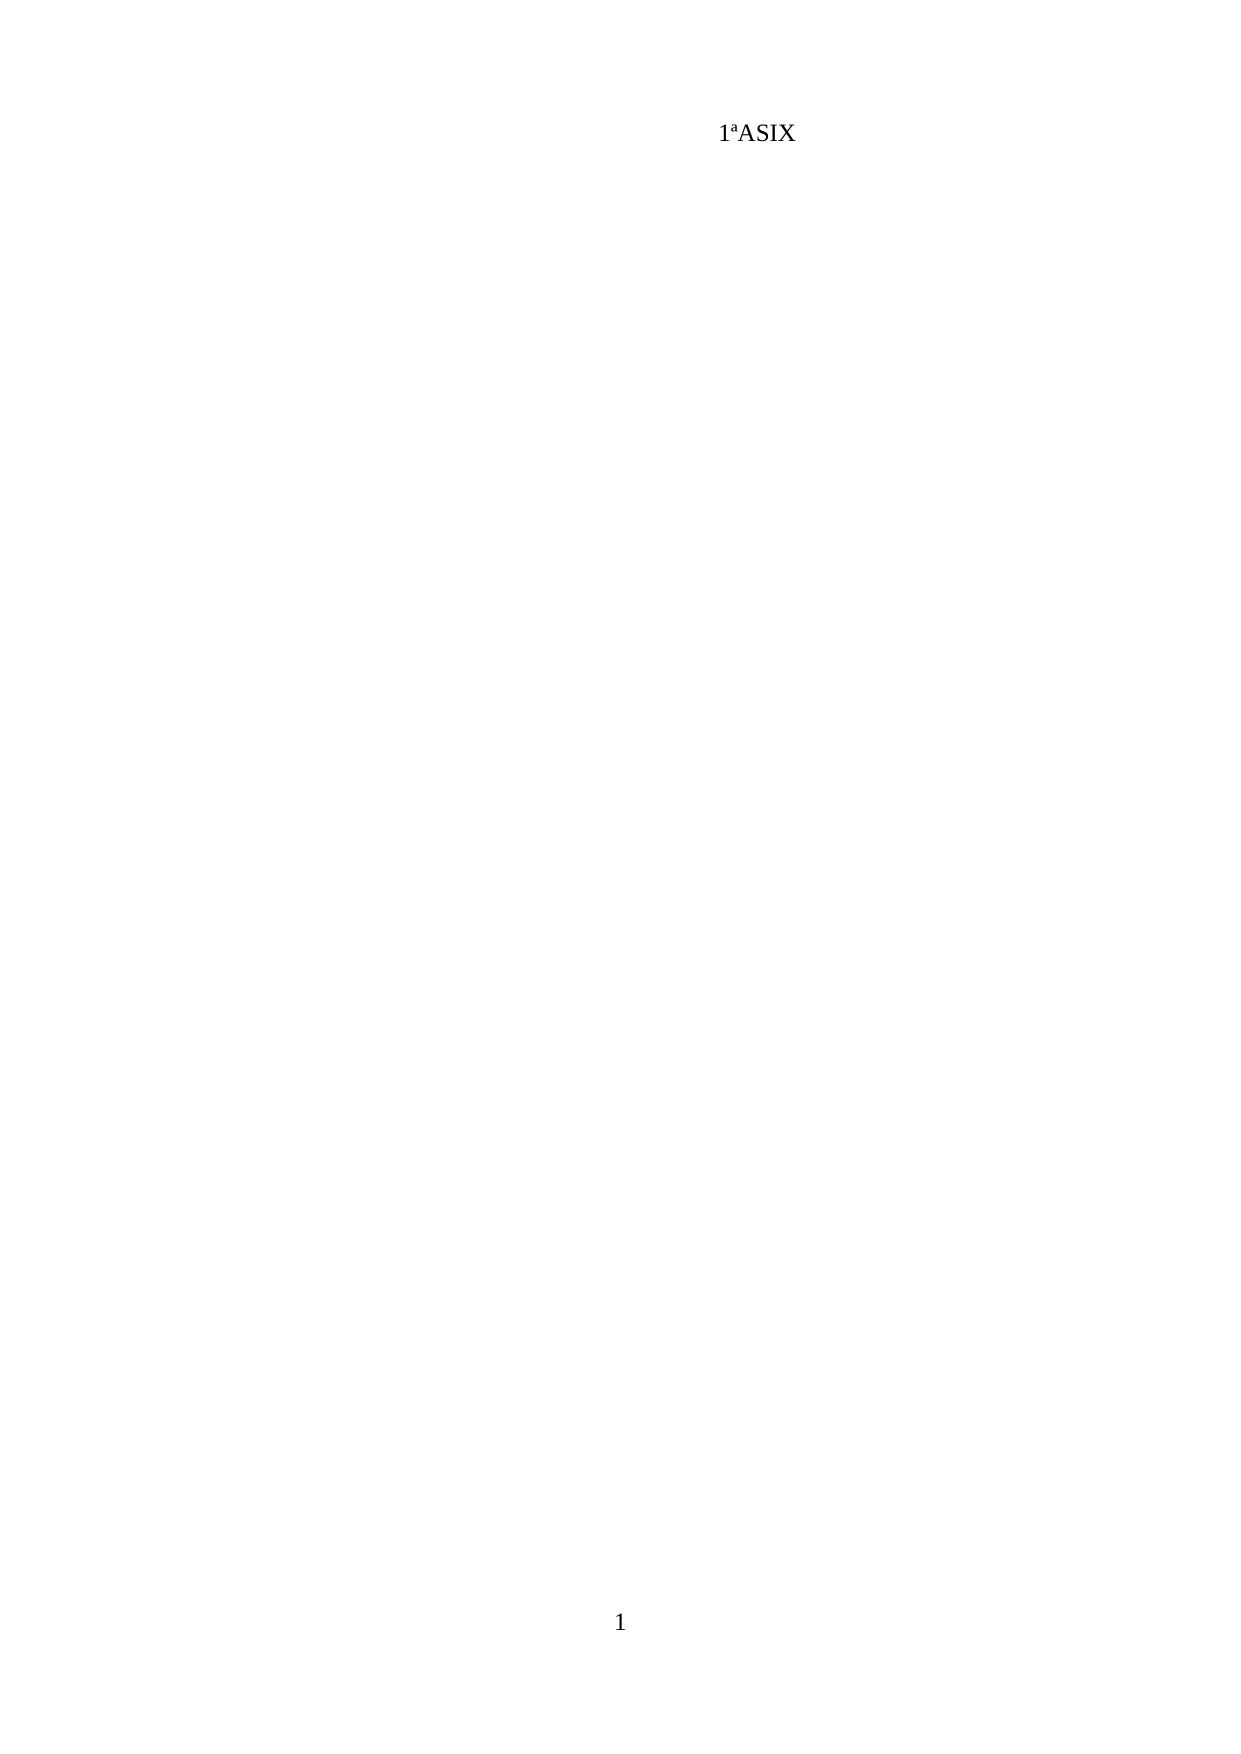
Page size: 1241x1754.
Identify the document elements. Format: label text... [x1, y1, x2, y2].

text 1ªASIX [118, 118, 1122, 147]
